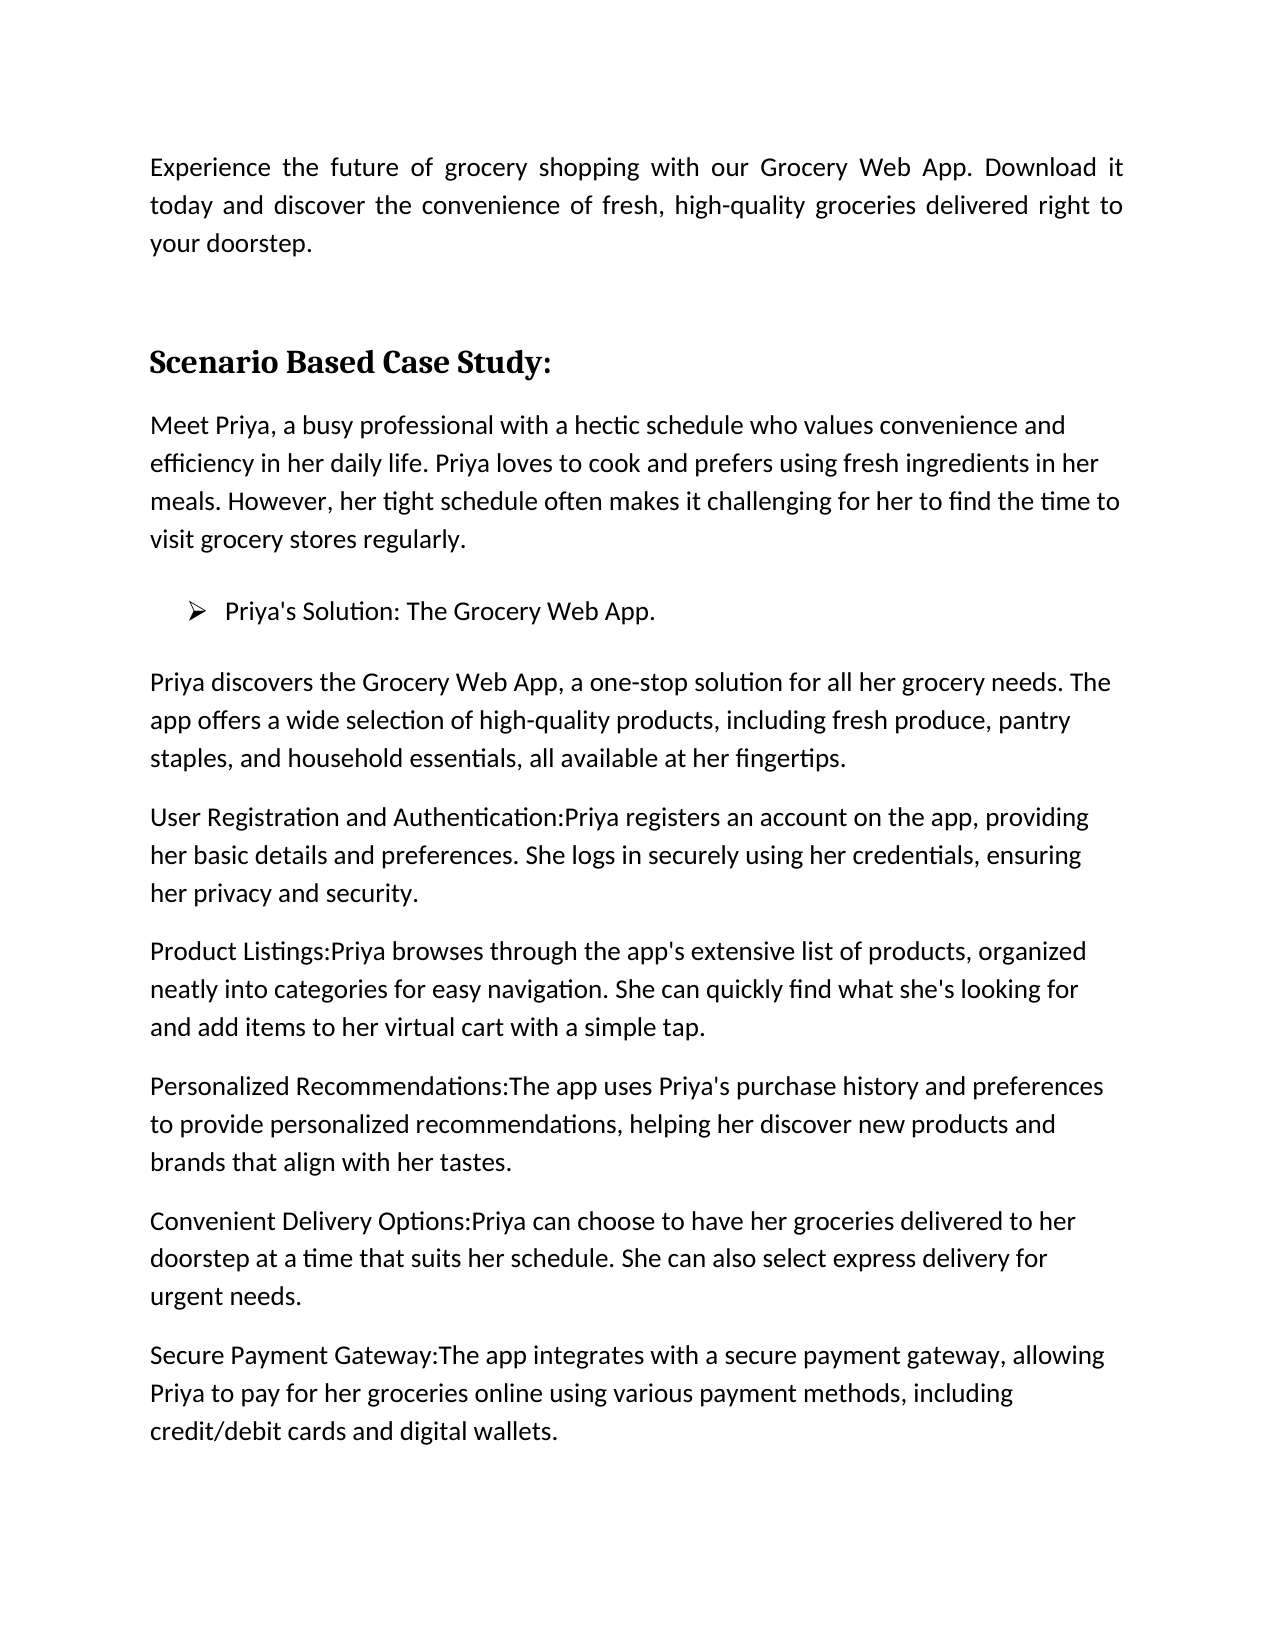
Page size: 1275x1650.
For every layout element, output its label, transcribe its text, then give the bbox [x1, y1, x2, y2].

text Meet Priya, a busy professional with a hectic schedule who values convenience and efficiency in her daily life. Priya loves to cook and prefers using fresh ingredients in her meals. However, her tight schedule often makes it challenging for her to find the time to visit grocery stores regularly. [150, 408, 1125, 555]
list Priya's Solution: The Grocery Web App. [187, 581, 1125, 636]
text Scenario Based Case Study: [150, 343, 1125, 382]
text Priya discovers the Grocery Web App, a one-stop solution for all her grocery needs. The app offers a wide selection of high-quality products, including fresh produce, pantry staples, and household essentials, all available at her fingertips. [150, 665, 1125, 774]
text Experience the future of grocery shopping with our Grocery Web App. Download it today and discover the convenience of fresh, high-quality groceries delivered right to your doorstep. [150, 150, 1125, 259]
text Personalized Recommendations:The app uses Priya's purchase history and preferences to provide personalized recommendations, helping her discover new products and brands that align with her tastes. [150, 1069, 1125, 1178]
text Product Listings:Priya browses through the app's extensive list of products, organized neatly into categories for easy navigation. She can quickly find what she's looking for and add items to her virtual cart with a simple tap. [150, 934, 1125, 1043]
text User Registration and Authentication:Priya registers an account on the app, providing her basic details and preferences. She logs in securely using her credentials, ensuring her privacy and security. [150, 800, 1125, 909]
text Convenient Delivery Options:Priya can choose to have her groceries delivered to her doorstep at a time that suits her schedule. She can also select express delivery for urgent needs. [150, 1204, 1125, 1312]
text Secure Payment Gateway:The app integrates with a secure payment gateway, allowing Priya to pay for her groceries online using various payment methods, including credit/debit cards and digital wallets. [150, 1338, 1125, 1447]
